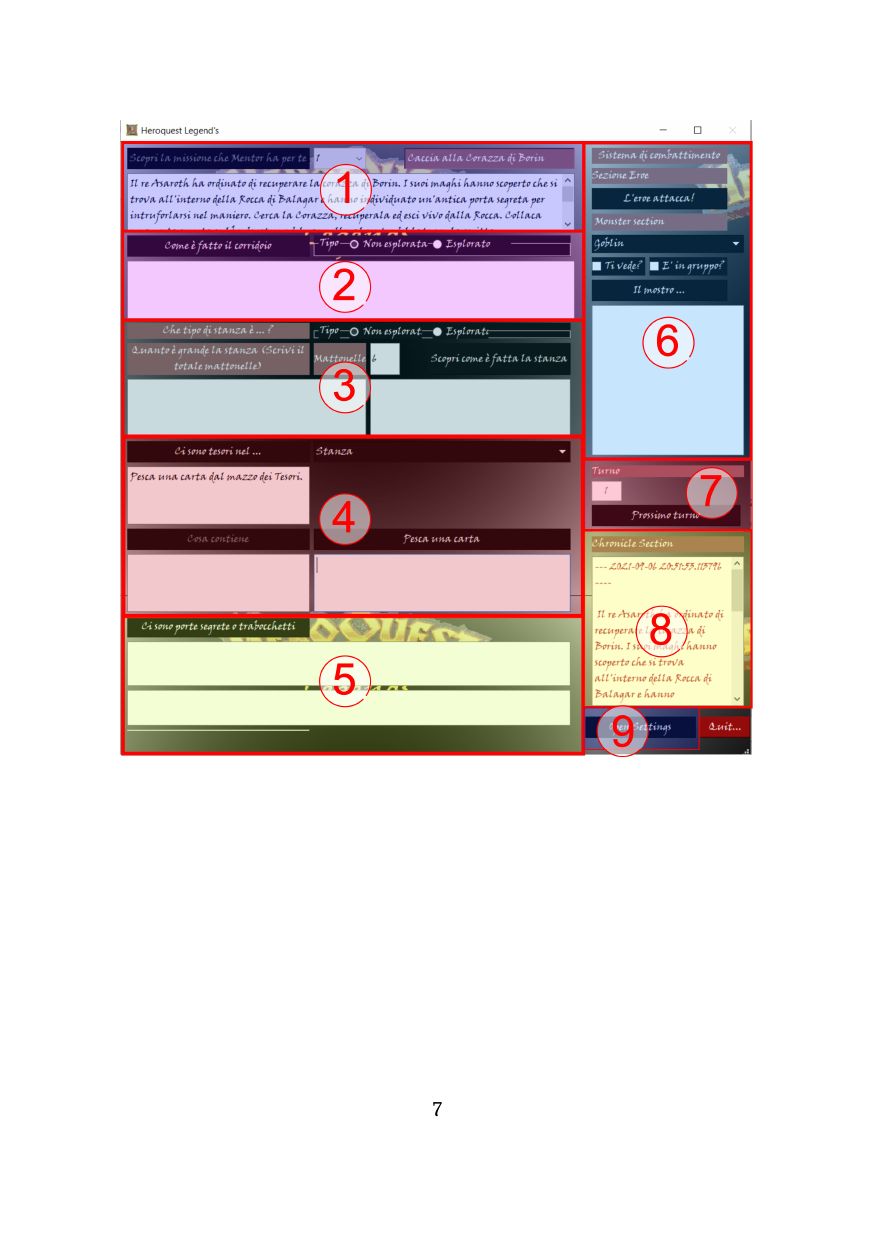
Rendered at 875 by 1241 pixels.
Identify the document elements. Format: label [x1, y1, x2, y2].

picture [120, 120, 753, 757]
